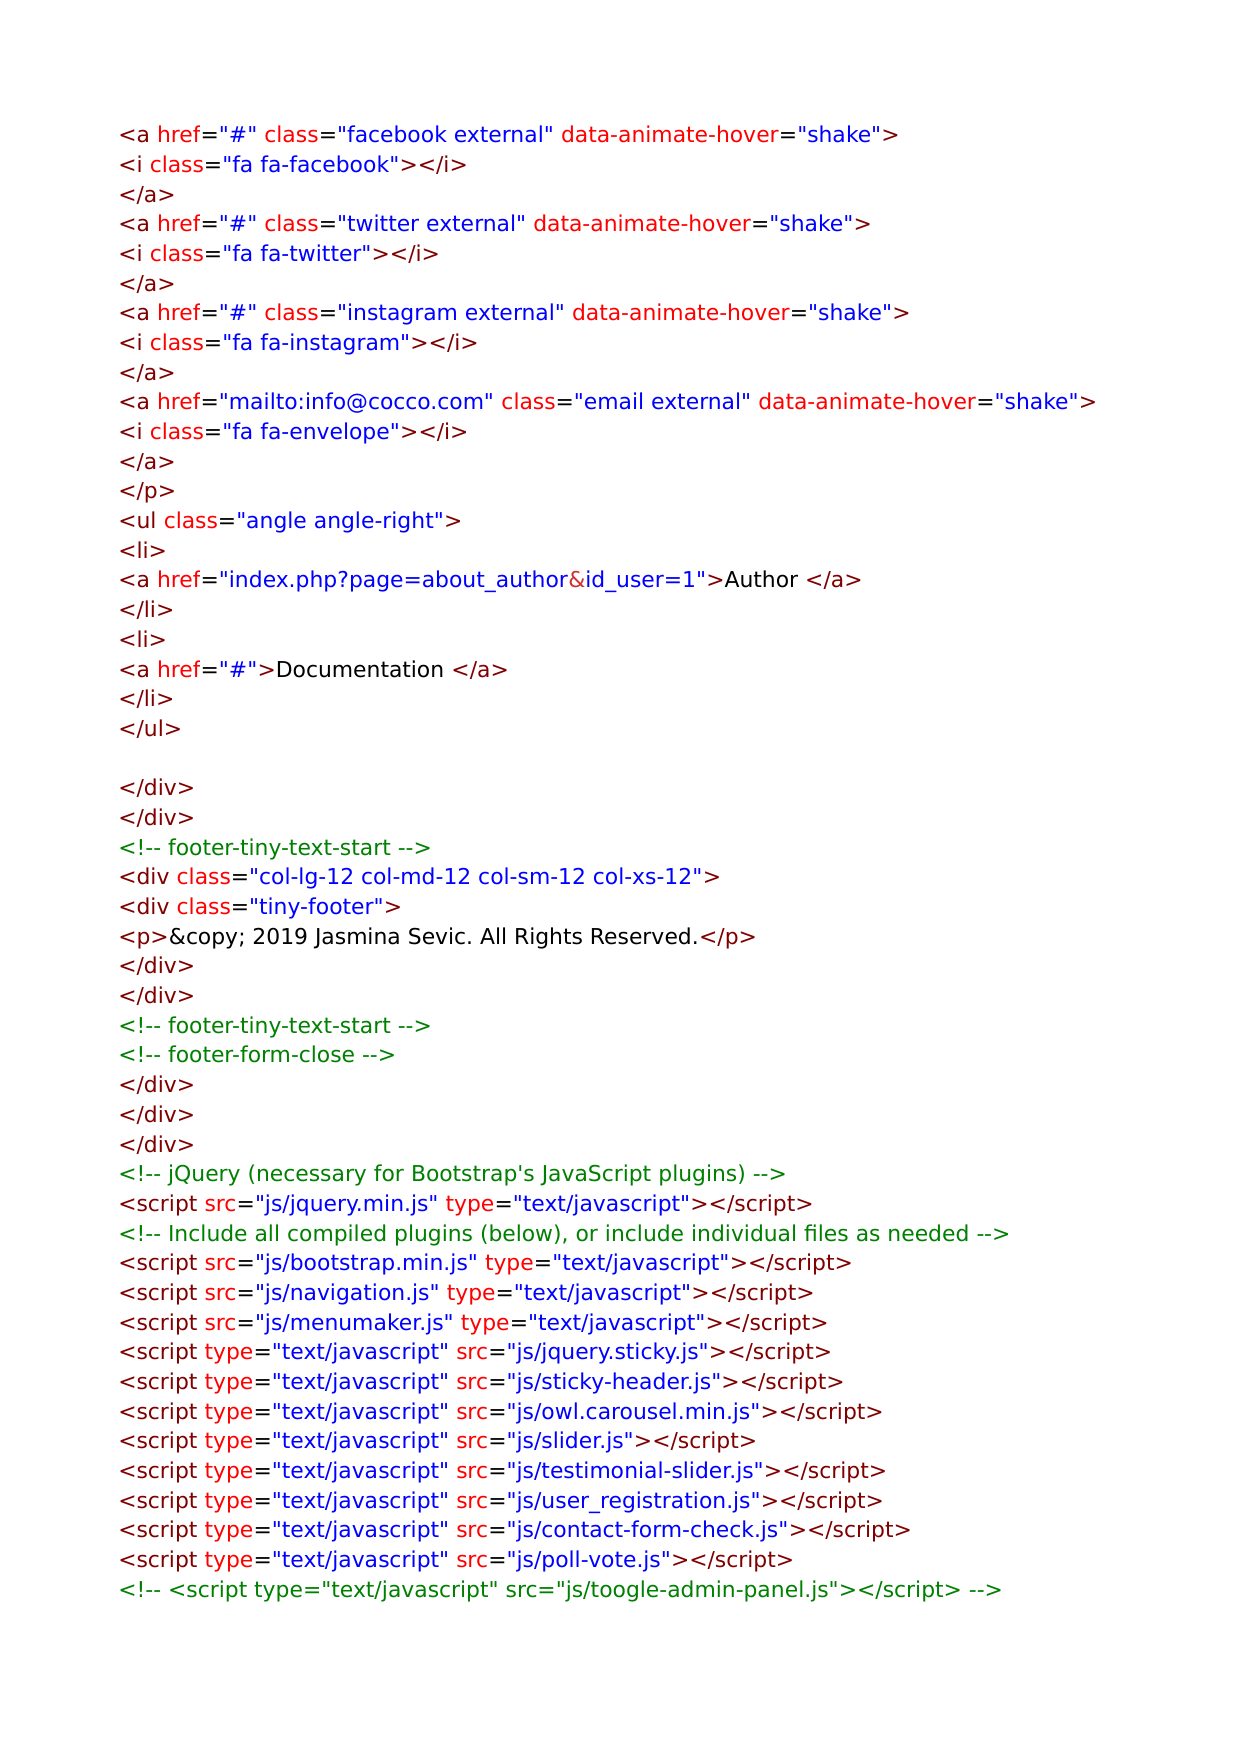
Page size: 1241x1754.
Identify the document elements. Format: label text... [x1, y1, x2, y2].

text <script src="js/bootstrap.min.js" type="text/javascript"></script> [118, 1246, 1122, 1276]
text </div> [118, 771, 1122, 801]
text <script type="text/javascript" src="js/user_registration.js"></script> [118, 1484, 1122, 1513]
text <!-- Include all compiled plugins (below), or include individual files as needed --> [118, 1217, 1122, 1246]
text </a> [118, 177, 1122, 207]
text </a> [118, 267, 1122, 296]
text </a> [118, 445, 1122, 474]
text </div> [118, 979, 1122, 1009]
text <a href="#">Documentation </a> [118, 652, 1122, 682]
text <!-- footer-tiny-text-start --> [118, 831, 1122, 860]
text <!-- footer-tiny-text-start --> [118, 1009, 1122, 1038]
text <li> [118, 623, 1122, 652]
text </div> [118, 1127, 1122, 1157]
text <!-- <script type="text/javascript" src="js/toogle-admin-panel.js"></script> --> [118, 1573, 1122, 1602]
text <script type="text/javascript" src="js/sticky-header.js"></script> [118, 1365, 1122, 1395]
text <div class="tiny-footer"> [118, 890, 1122, 920]
text <!-- jQuery (necessary for Bootstrap's JavaScript plugins) --> [118, 1157, 1122, 1187]
text <div class="col-lg-12 col-md-12 col-sm-12 col-xs-12"> [118, 860, 1122, 890]
text <a href="#" class="instagram external" data-animate-hover="shake"> [118, 296, 1122, 326]
text <script type="text/javascript" src="js/poll-vote.js"></script> [118, 1543, 1122, 1573]
text <li> [118, 534, 1122, 563]
text </div> [118, 801, 1122, 831]
text <i class="fa fa-instagram"></i> [118, 326, 1122, 356]
text </p> [118, 474, 1122, 504]
text </div> [118, 1098, 1122, 1127]
text <script type="text/javascript" src="js/testimonial-slider.js"></script> [118, 1454, 1122, 1484]
text </a> [118, 356, 1122, 385]
text <a href="index.php?page=about_author&id_user=1">Author </a> [118, 563, 1122, 593]
text <a href="mailto:info@cocco.com" class="email external" data-animate-hover="shake"> [118, 385, 1122, 415]
text </li> [118, 593, 1122, 623]
text <!-- footer-form-close --> [118, 1038, 1122, 1068]
text <p>&copy; 2019 Jasmina Sevic. All Rights Reserved.</p> [118, 920, 1122, 949]
text </div> [118, 1068, 1122, 1098]
text <script type="text/javascript" src="js/slider.js"></script> [118, 1424, 1122, 1454]
text <ul class="angle angle-right"> [118, 504, 1122, 534]
text <script src="js/navigation.js" type="text/javascript"></script> [118, 1276, 1122, 1306]
text <i class="fa fa-envelope"></i> [118, 415, 1122, 445]
text <script type="text/javascript" src="js/contact-form-check.js"></script> [118, 1513, 1122, 1543]
text <i class="fa fa-facebook"></i> [118, 148, 1122, 177]
text <script type="text/javascript" src="js/owl.carousel.min.js"></script> [118, 1395, 1122, 1424]
text </ul> [118, 712, 1122, 742]
text <script src="js/menumaker.js" type="text/javascript"></script> [118, 1306, 1122, 1335]
text </div> [118, 949, 1122, 979]
text <a href="#" class="twitter external" data-animate-hover="shake"> [118, 207, 1122, 237]
text </li> [118, 682, 1122, 712]
text <i class="fa fa-twitter"></i> [118, 237, 1122, 267]
text <a href="#" class="facebook external" data-animate-hover="shake"> [118, 118, 1122, 148]
text <script src="js/jquery.min.js" type="text/javascript"></script> [118, 1187, 1122, 1217]
text <script type="text/javascript" src="js/jquery.sticky.js"></script> [118, 1335, 1122, 1365]
